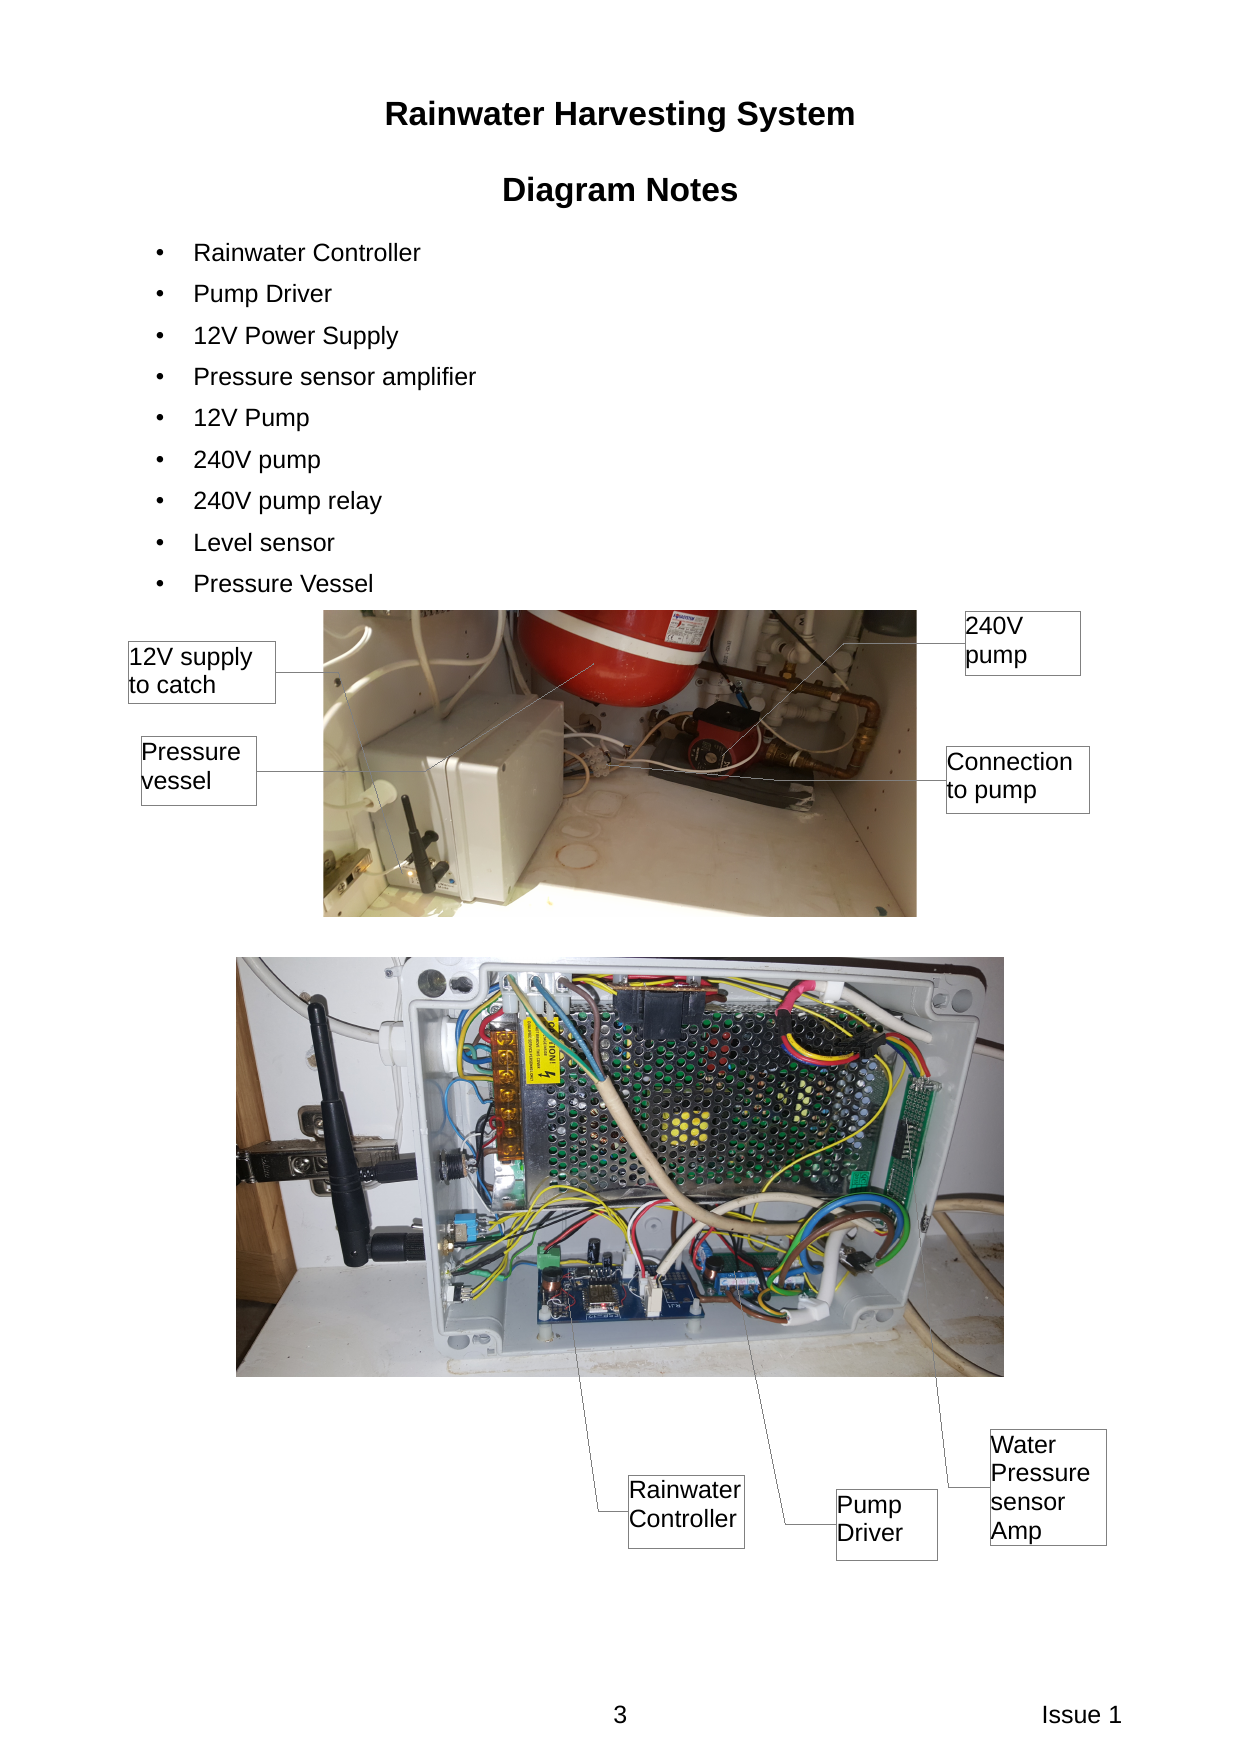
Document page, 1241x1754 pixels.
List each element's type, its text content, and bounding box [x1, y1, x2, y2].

list 240V pump relay [156, 486, 1122, 515]
picture [236, 957, 1004, 1377]
list 12V Power Supply [156, 321, 1122, 349]
list Pump Driver [156, 279, 1122, 308]
picture [323, 610, 917, 917]
list Level sensor [156, 527, 1122, 556]
list 12V Pump [156, 403, 1122, 432]
list Pressure sensor amplifier [156, 362, 1122, 391]
list 240V pump [156, 445, 1122, 474]
list Rainwater Controller [156, 238, 1122, 267]
list Pressure Vessel [156, 569, 1122, 598]
